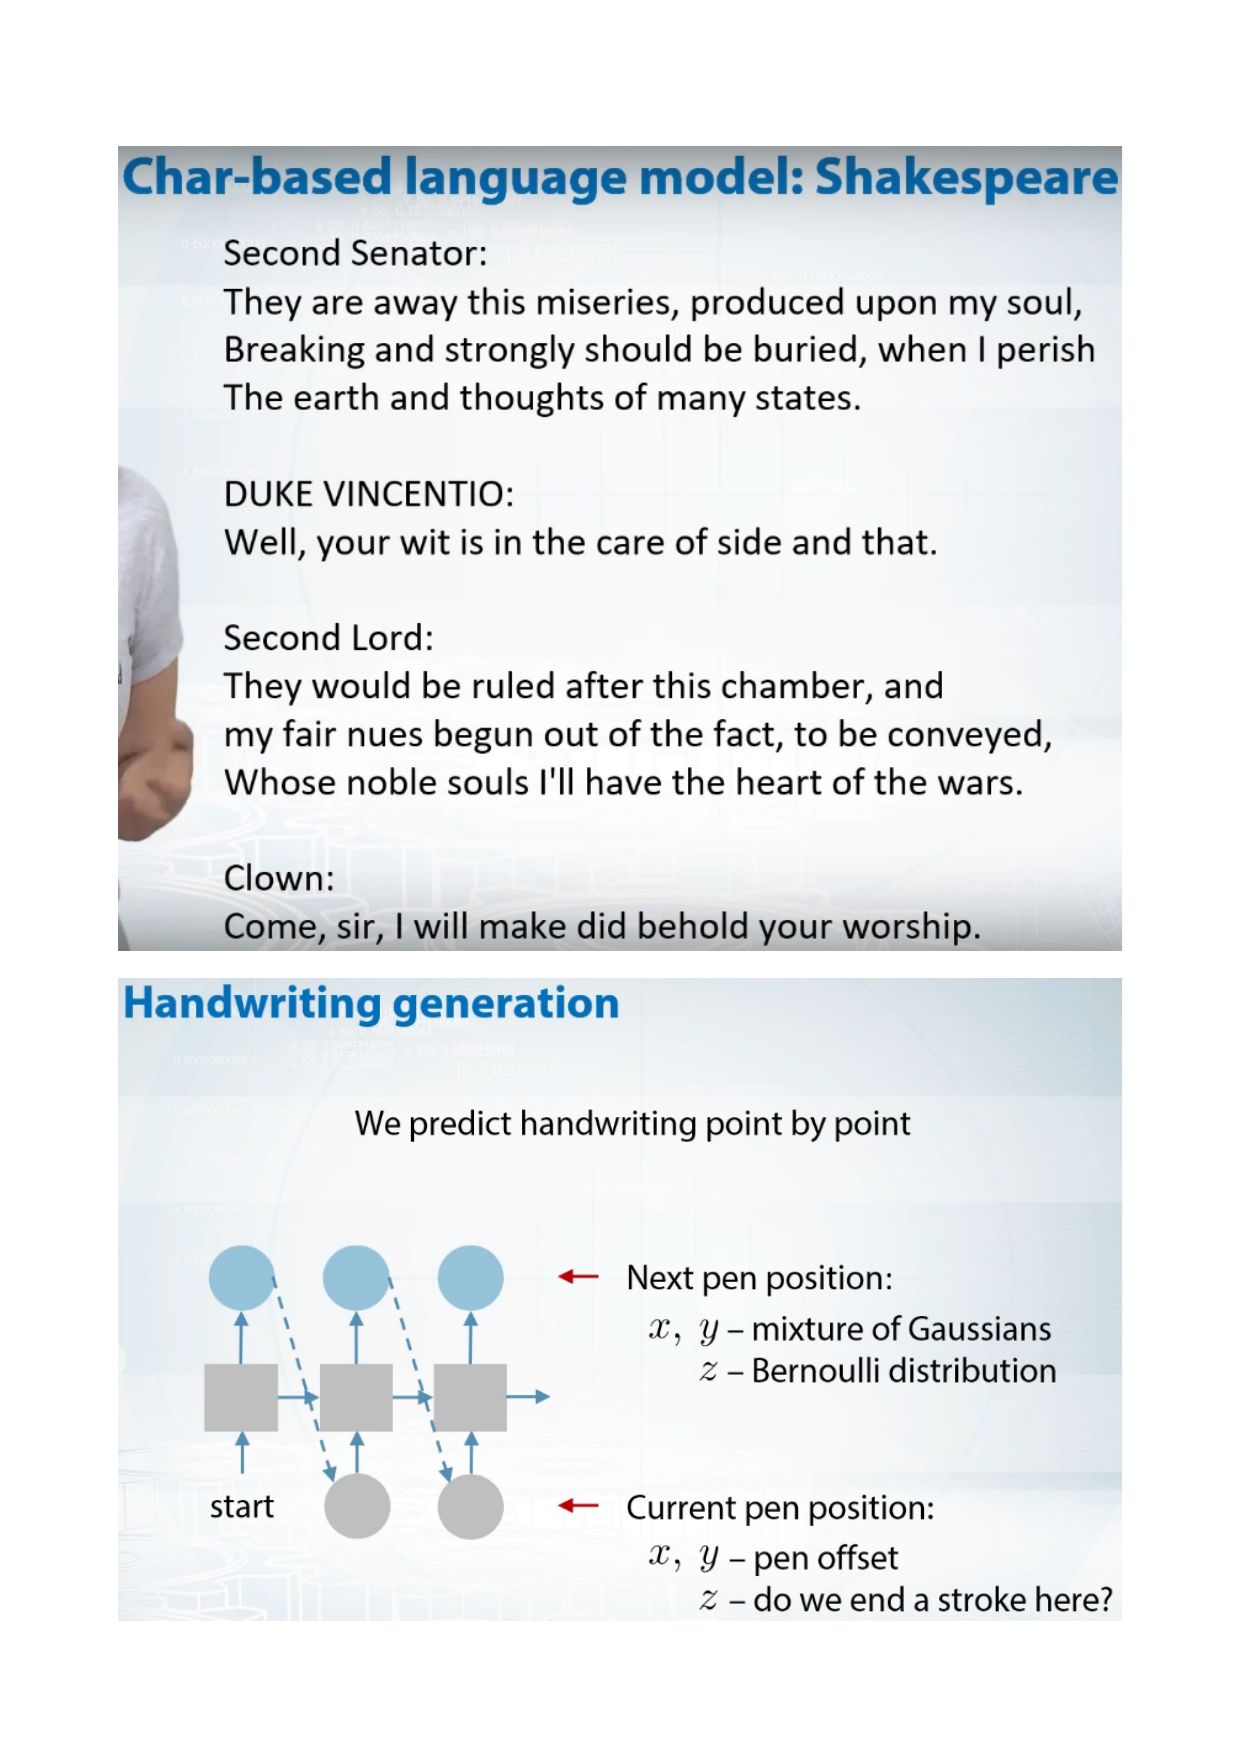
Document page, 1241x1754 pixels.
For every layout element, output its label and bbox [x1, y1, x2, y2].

picture [118, 978, 1123, 1621]
picture [118, 146, 1123, 951]
